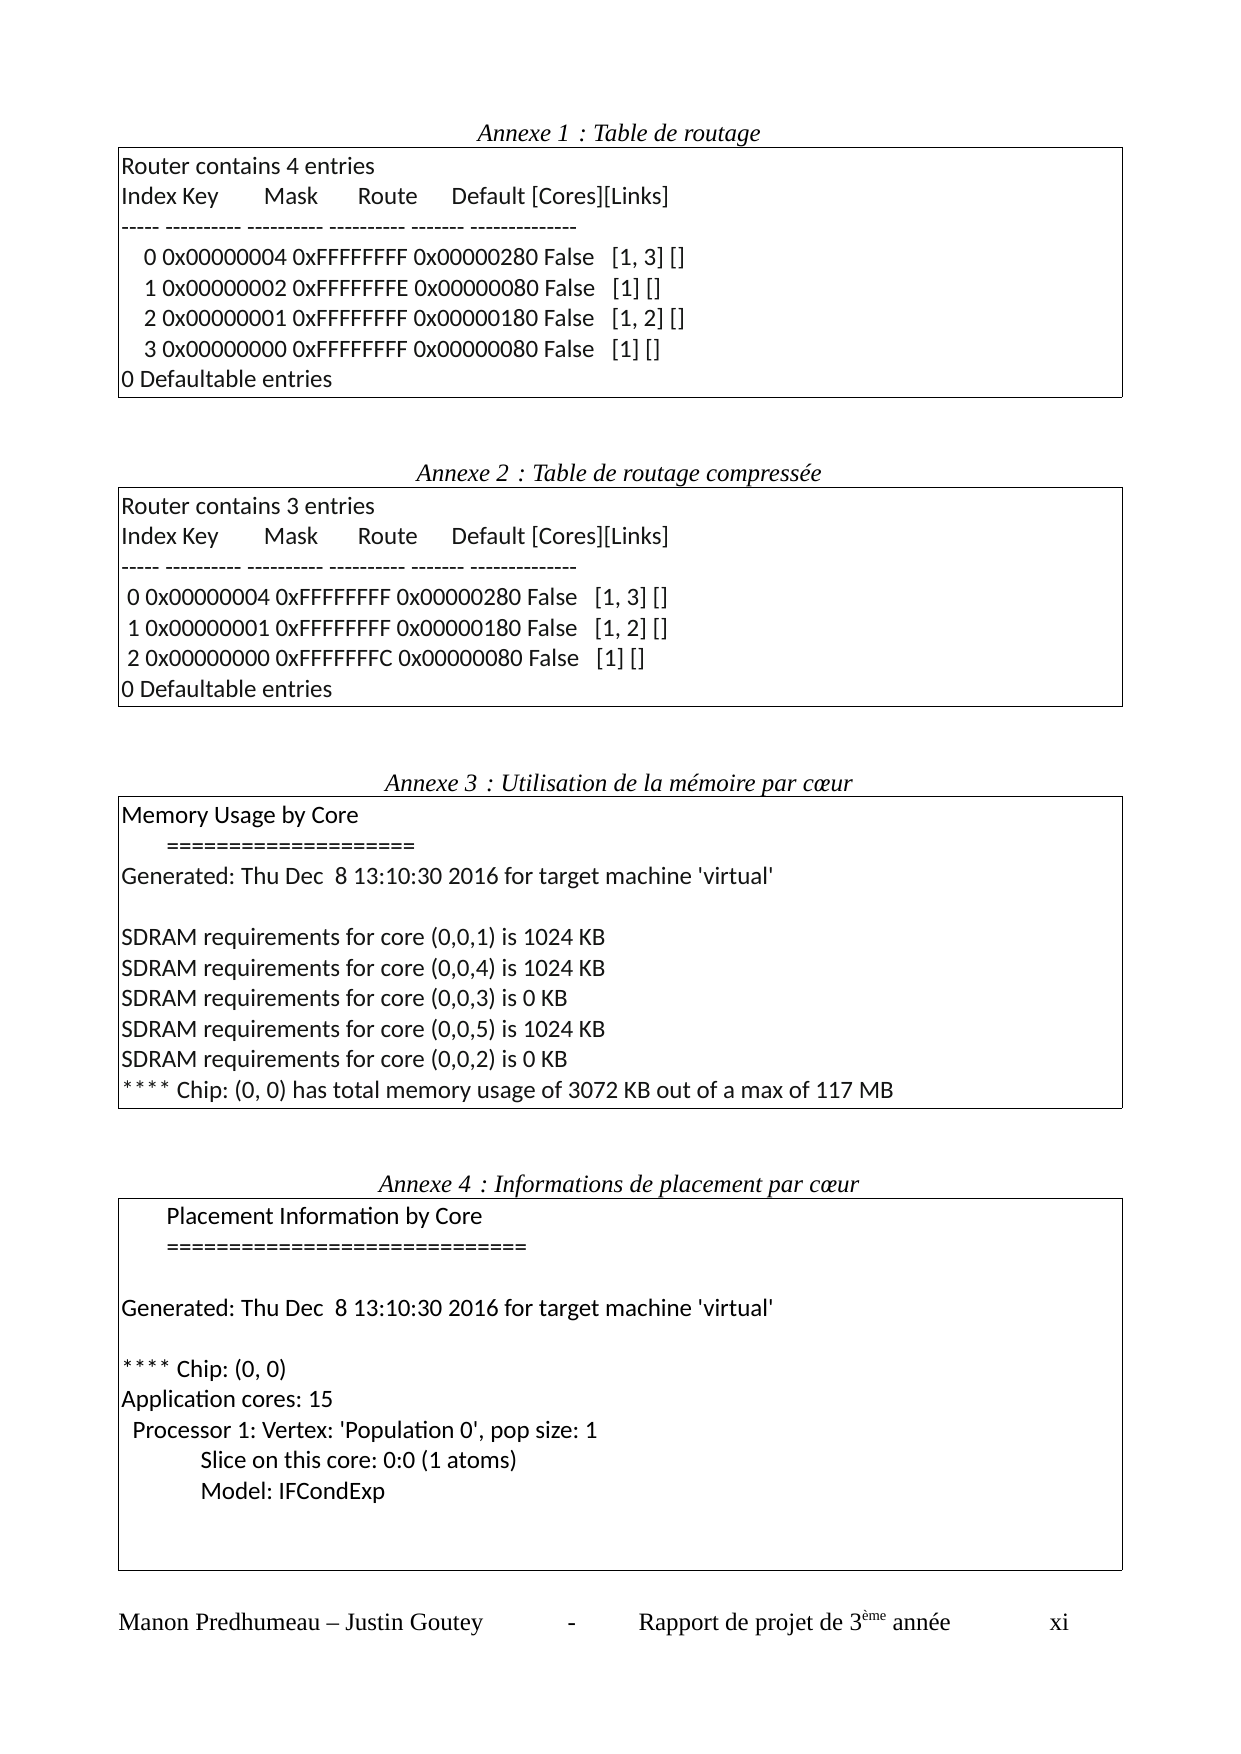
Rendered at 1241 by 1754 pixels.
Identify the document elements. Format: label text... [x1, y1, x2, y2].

text ==================== [119, 827, 1122, 857]
text Memory Usage by Core [119, 797, 1122, 827]
text SDRAM requirements for core (0,0,4) is 1024 KB [119, 949, 1122, 979]
text 1 0x00000002 0xFFFFFFFE 0x00000080 False [1] [] [119, 269, 1122, 299]
text Annexe 1 : Table de routage [118, 118, 1122, 147]
text SDRAM requirements for core (0,0,5) is 1024 KB [119, 1010, 1122, 1041]
text SDRAM requirements for core (0,0,1) is 1024 KB [119, 918, 1122, 949]
text Router contains 3 entries Index Key Mask Route Default [Cores][Links] ----- ---------- ---------- ---------- ------- -------------- 0 0x00000004 0xFFFFFFFF 0x00000280 False [1, 3] [] 1 0x00000001 0xFFFFFFFF 0x00000180 False [1, 2] [] 2 0x00000000 0xFFFFFFFC 0x00000080 False [1] [] 0 Defaultable entries [119, 488, 1122, 706]
text Generated: Thu Dec 8 13:10:30 2016 for target machine 'virtual' [119, 857, 1122, 891]
text Annexe 4 : Informations de placement par cœur [118, 1169, 1122, 1197]
text 0 0x00000004 0xFFFFFFFF 0x00000280 False [1, 3] [] [119, 238, 1122, 269]
text SDRAM requirements for core (0,0,2) is 0 KB [119, 1041, 1122, 1071]
text Router contains 4 entries [119, 148, 1122, 177]
text Placement Information by Core ============================= Generated: Thu Dec 8 13:10:30 2016 for target machine 'virtual' **** Chip: (0, 0) Application cores: 15 Processor 1: Vertex: 'Population 0', pop size: 1 Slice on this core: 0:0 (1 atoms) Model: IFCondExp [119, 1199, 1122, 1570]
text Index Key Mask Route Default [Cores][Links] [119, 177, 1122, 208]
text SDRAM requirements for core (0,0,3) is 0 KB [119, 979, 1122, 1010]
text **** Chip: (0, 0) has total memory usage of 3072 KB out of a max of 117 MB [119, 1071, 1122, 1108]
text 2 0x00000001 0xFFFFFFFF 0x00000180 False [1, 2] [] [119, 299, 1122, 330]
text 0 Defaultable entries [119, 361, 1122, 397]
text Annexe 3 : Utilisation de la mémoire par cœur [118, 768, 1122, 796]
text 3 0x00000000 0xFFFFFFFF 0x00000080 False [1] [] [119, 330, 1122, 361]
text Annexe 2 : Table de routage compressée [118, 458, 1122, 487]
text ----- ---------- ---------- ---------- ------- -------------- [119, 208, 1122, 238]
